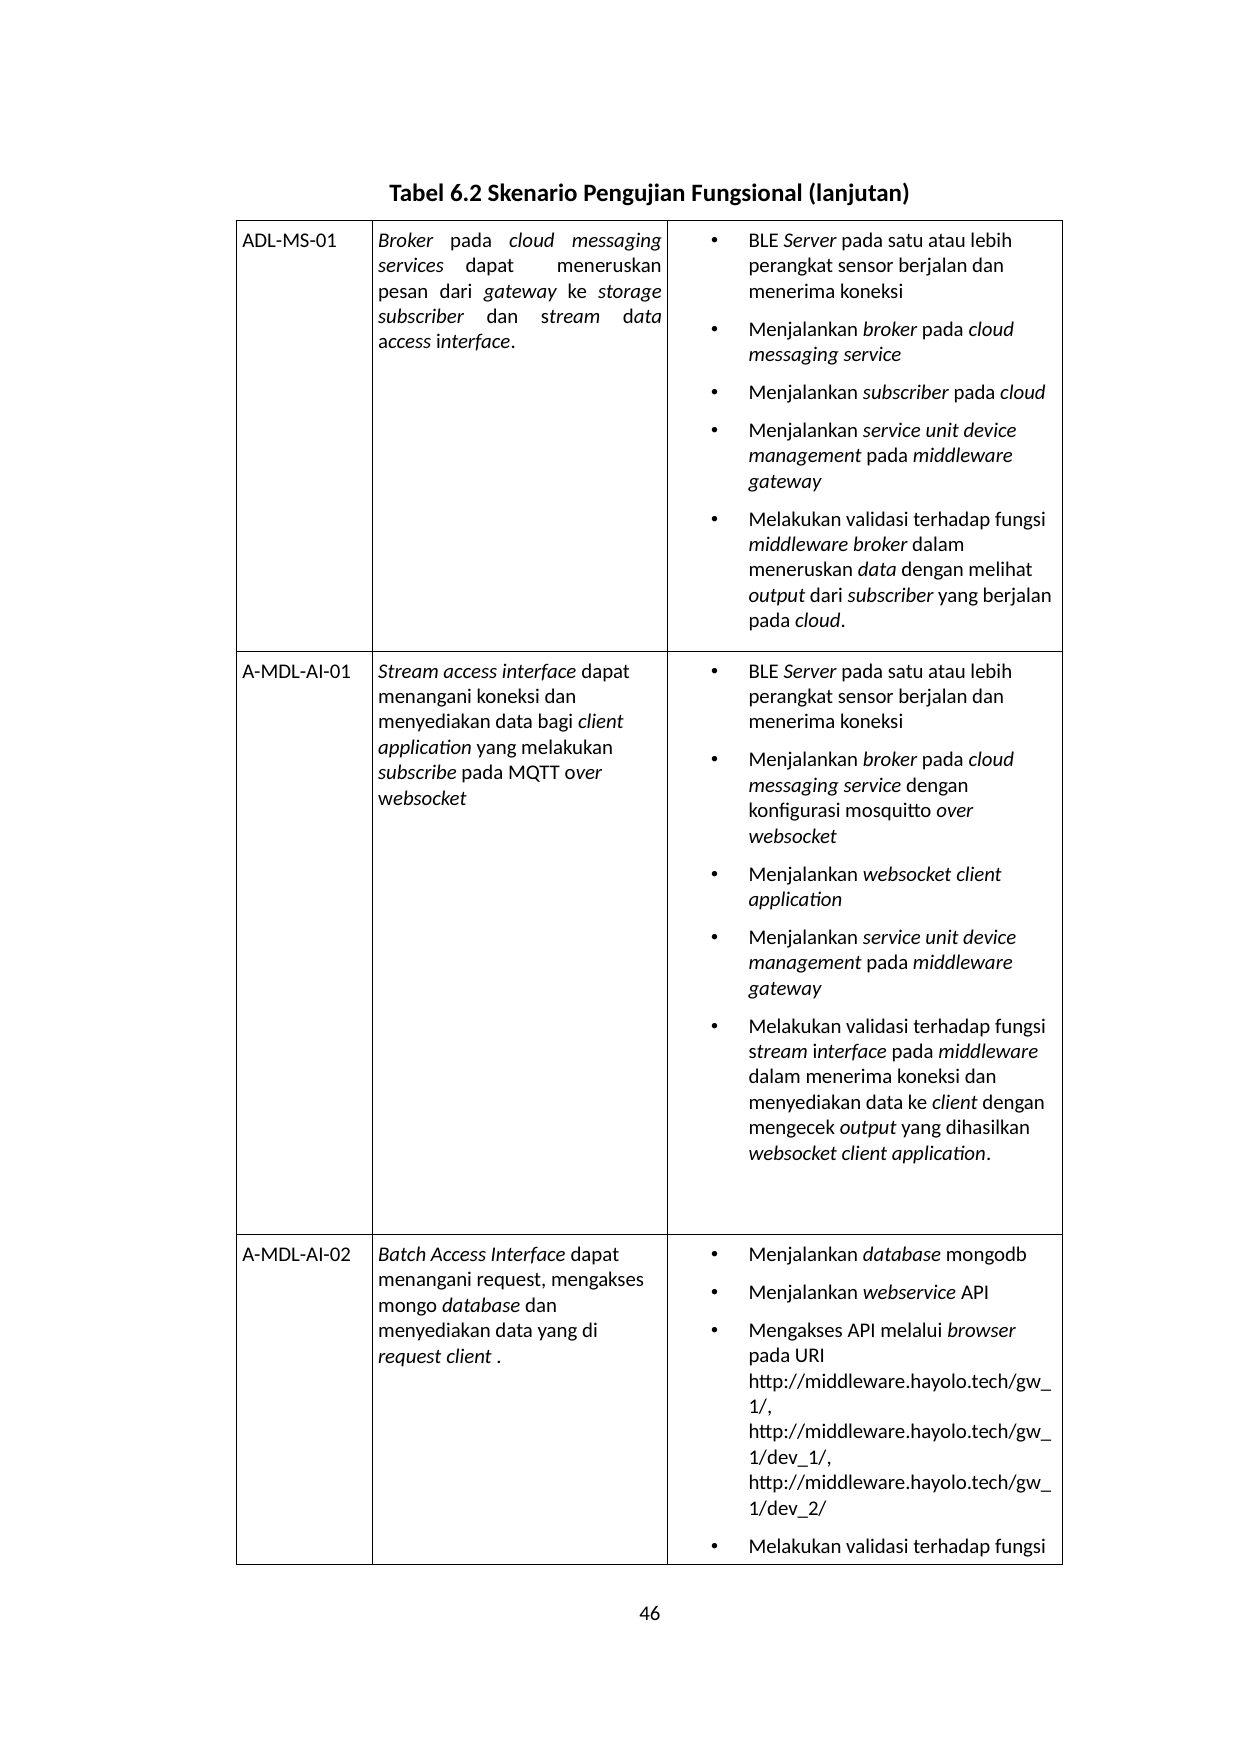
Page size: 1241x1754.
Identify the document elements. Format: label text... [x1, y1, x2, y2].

text Tabel ‎6.2 Skenario Pengujian Fungsional (lanjutan) [236, 177, 1063, 208]
table_cell A-MDL-AI-02 [237, 1235, 372, 1564]
table_cell BLE Server pada satu atau lebih perangkat sensor berjalan dan menerima koneksi Menjalankan broker pada cloud messaging service dengan konfigurasi mosquitto over websocket Menjalankan websocket client application Menjalankan service unit device management pada middleware gateway Melakukan validasi terhadap fungsi stream interface pada middleware dalam menerima koneksi dan menyediakan data ke client dengan mengecek output yang dihasilkan websocket client application. [668, 652, 1062, 1234]
table_cell A-MDL-AI-01 [237, 652, 372, 1234]
table_header BLE Server pada satu atau lebih perangkat sensor berjalan dan menerima koneksi Menjalankan broker pada cloud messaging service Menjalankan subscriber pada cloud Menjalankan service unit device management pada middleware gateway Melakukan validasi terhadap fungsi middleware broker dalam meneruskan data dengan melihat output dari subscriber yang berjalan pada cloud. [668, 221, 1062, 651]
table_header ADL-MS-01 [237, 221, 372, 651]
table_cell Batch Access Interface dapat menangani request, mengakses mongo database dan menyediakan data yang di request client . [373, 1235, 667, 1564]
table_cell Menjalankan database mongodb Menjalankan webservice API Mengakses API melalui browser pada URI http://middleware.hayolo.tech/gw_1/, http://middleware.hayolo.tech/gw_1/dev_1/, http://middleware.hayolo.tech/gw_1/dev_2/ Melakukan validasi terhadap fungsi [668, 1235, 1062, 1564]
table_header Broker pada cloud messaging services dapat meneruskan pesan dari gateway ke storage subscriber dan stream data access interface. [373, 221, 667, 651]
table_cell Stream access interface dapat menangani koneksi dan menyediakan data bagi client application yang melakukan subscribe pada MQTT over websocket [373, 652, 667, 1234]
